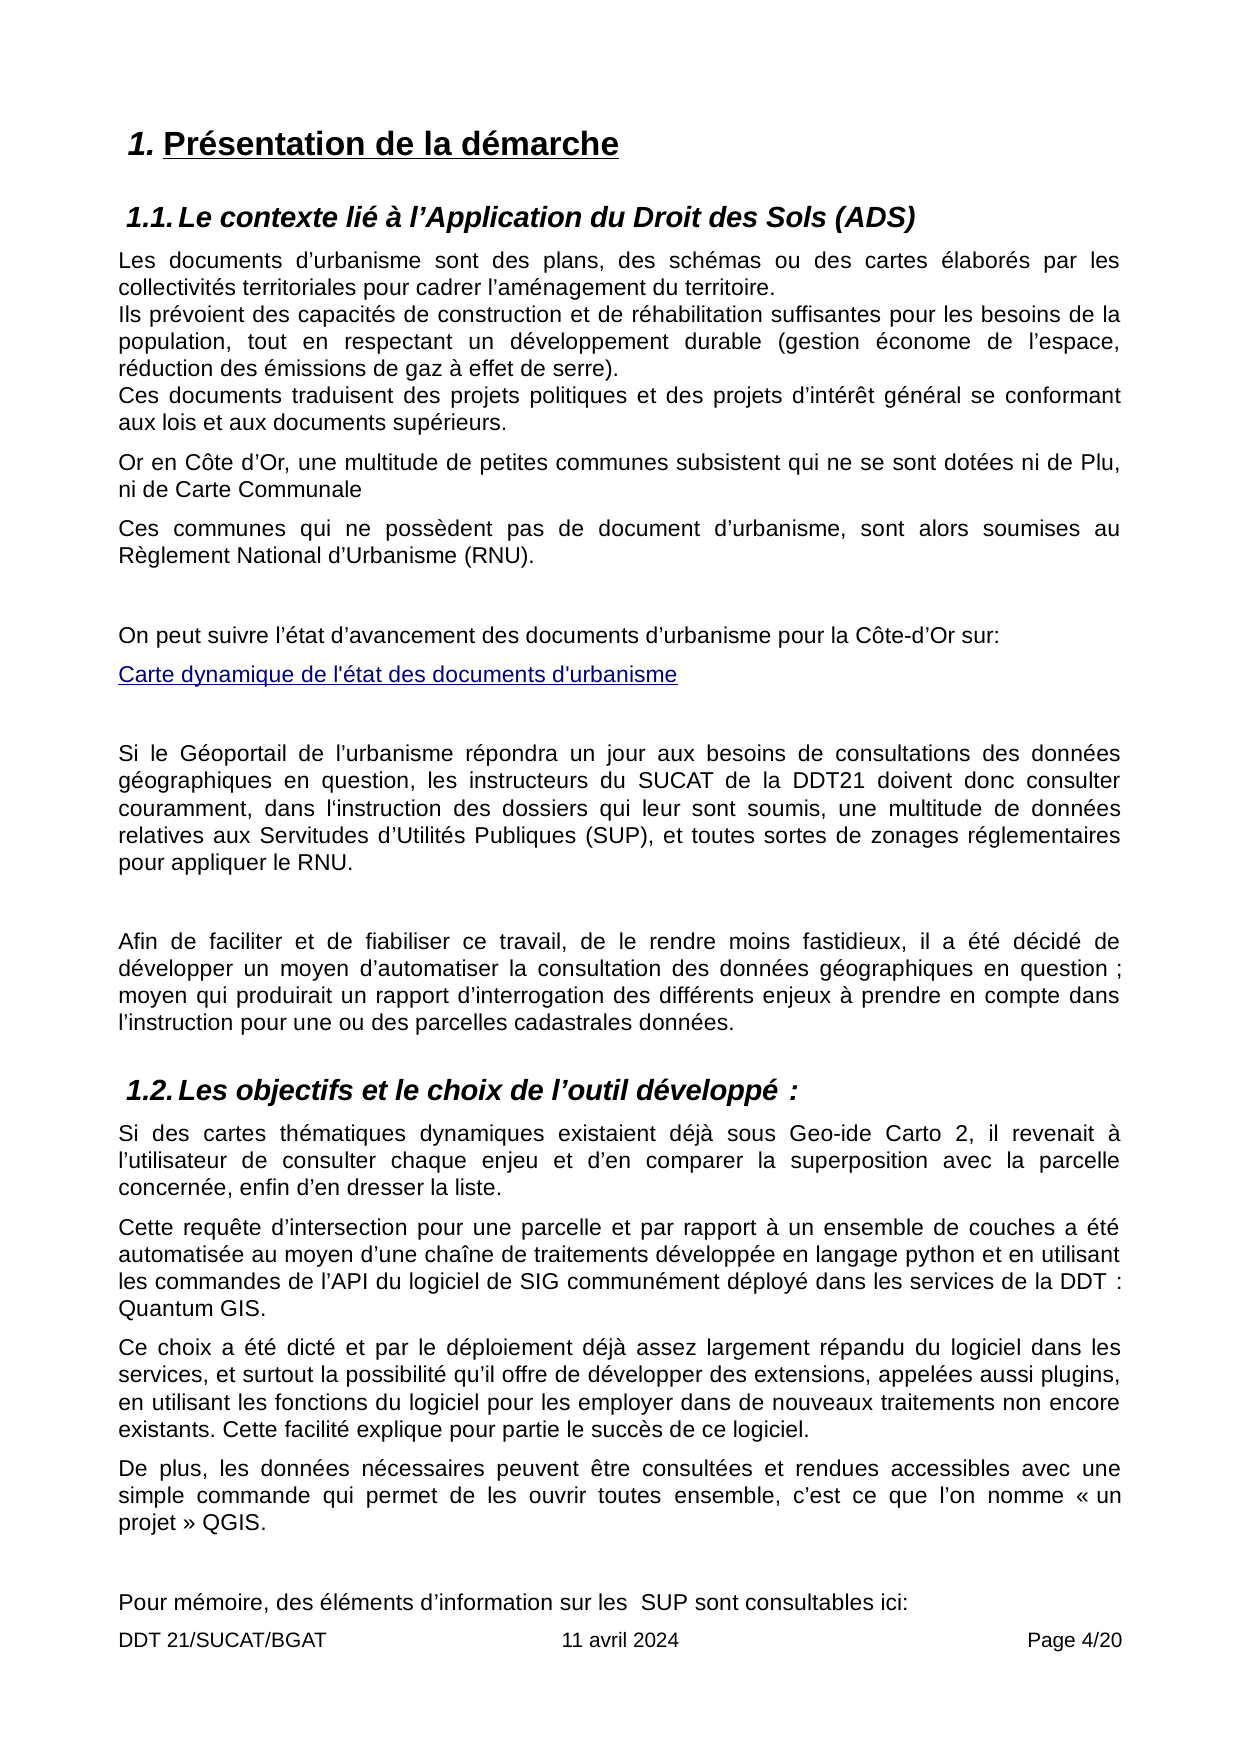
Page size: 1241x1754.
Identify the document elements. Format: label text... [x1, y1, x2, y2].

text De plus, les données nécessaires peuvent être consultées et rendues accessibles avec une simple commande qui permet de les ouvrir toutes ensemble, c’est ce que l’on nomme « un projet » QGIS. [118, 1454, 1122, 1536]
text Si le Géoportail de l’urbanisme répondra un jour aux besoins de consultations des données géographiques en question, les instructeurs du SUCAT de la DDT21 doivent donc consulter couramment, dans l‘instruction des dossiers qui leur sont soumis, une multitude de données relatives aux Servitudes d’Utilités Publiques (SUP), et toutes sortes de zonages réglementaires pour appliquer le RNU. [118, 740, 1122, 875]
subtitle Le contexte lié à l’Application du Droit des Sols (ADS) [118, 200, 1122, 233]
subtitle Présentation de la démarche [118, 124, 1122, 162]
text Les documents d’urbanisme sont des plans, des schémas ou des cartes élaborés par les collectivités territoriales pour cadrer l’aménagement du territoire. Ils prévoient des capacités de construction et de réhabilitation suffisantes pour les besoins de la population, tout en respectant un développement durable (gestion économe de l’espace, réduction des émissions de gaz à effet de serre). Ces documents traduisent des projets politiques et des projets d’intérêt général se conformant aux lois et aux documents supérieurs. [118, 246, 1122, 436]
text On peut suivre l’état d’avancement des documents d’urbanisme pour la Côte-d’Or sur: [118, 621, 1122, 648]
text Or en Côte d’Or, une multitude de petites communes subsistent qui ne se sont dotées ni de Plu, ni de Carte Communale [118, 448, 1122, 502]
subtitle Les objectifs et le choix de l’outil développé : [118, 1073, 1122, 1107]
text Pour mémoire, des éléments d’information sur les SUP sont consultables ici: [118, 1588, 1122, 1615]
text Cette requête d’intersection pour une parcelle et par rapport à un ensemble de couches a été automatisée au moyen d’une chaîne de traitements développée en langage python et en utilisant les commandes de l’API du logiciel de SIG communément déployé dans les services de la DDT : Quantum GIS. [118, 1213, 1122, 1321]
text Carte dynamique de l'état des documents d'urbanisme [118, 661, 1122, 688]
text Afin de faciliter et de fiabiliser ce travail, de le rendre moins fastidieux, il a été décidé de développer un moyen d’automatiser la consultation des données géographiques en question ; moyen qui produirait un rapport d’interrogation des différents enjeux à prendre en compte dans l’instruction pour une ou des parcelles cadastrales données. [118, 927, 1122, 1036]
text Ce choix a été dicté et par le déploiement déjà assez largement répandu du logiciel dans les services, et surtout la possibilité qu’il offre de développer des extensions, appelées aussi plugins, en utilisant les fonctions du logiciel pour les employer dans de nouveaux traitements non encore existants. Cette facilité explique pour partie le succès de ce logiciel. [118, 1334, 1122, 1442]
text Si des cartes thématiques dynamiques existaient déjà sous Geo-ide Carto 2, il revenait à l’utilisateur de consulter chaque enjeu et d’en comparer la superposition avec la parcelle concernée, enfin d’en dresser la liste. [118, 1119, 1122, 1200]
text Ces communes qui ne possèdent pas de document d’urbanisme, sont alors soumises au Règlement National d’Urbanisme (RNU). [118, 515, 1122, 569]
